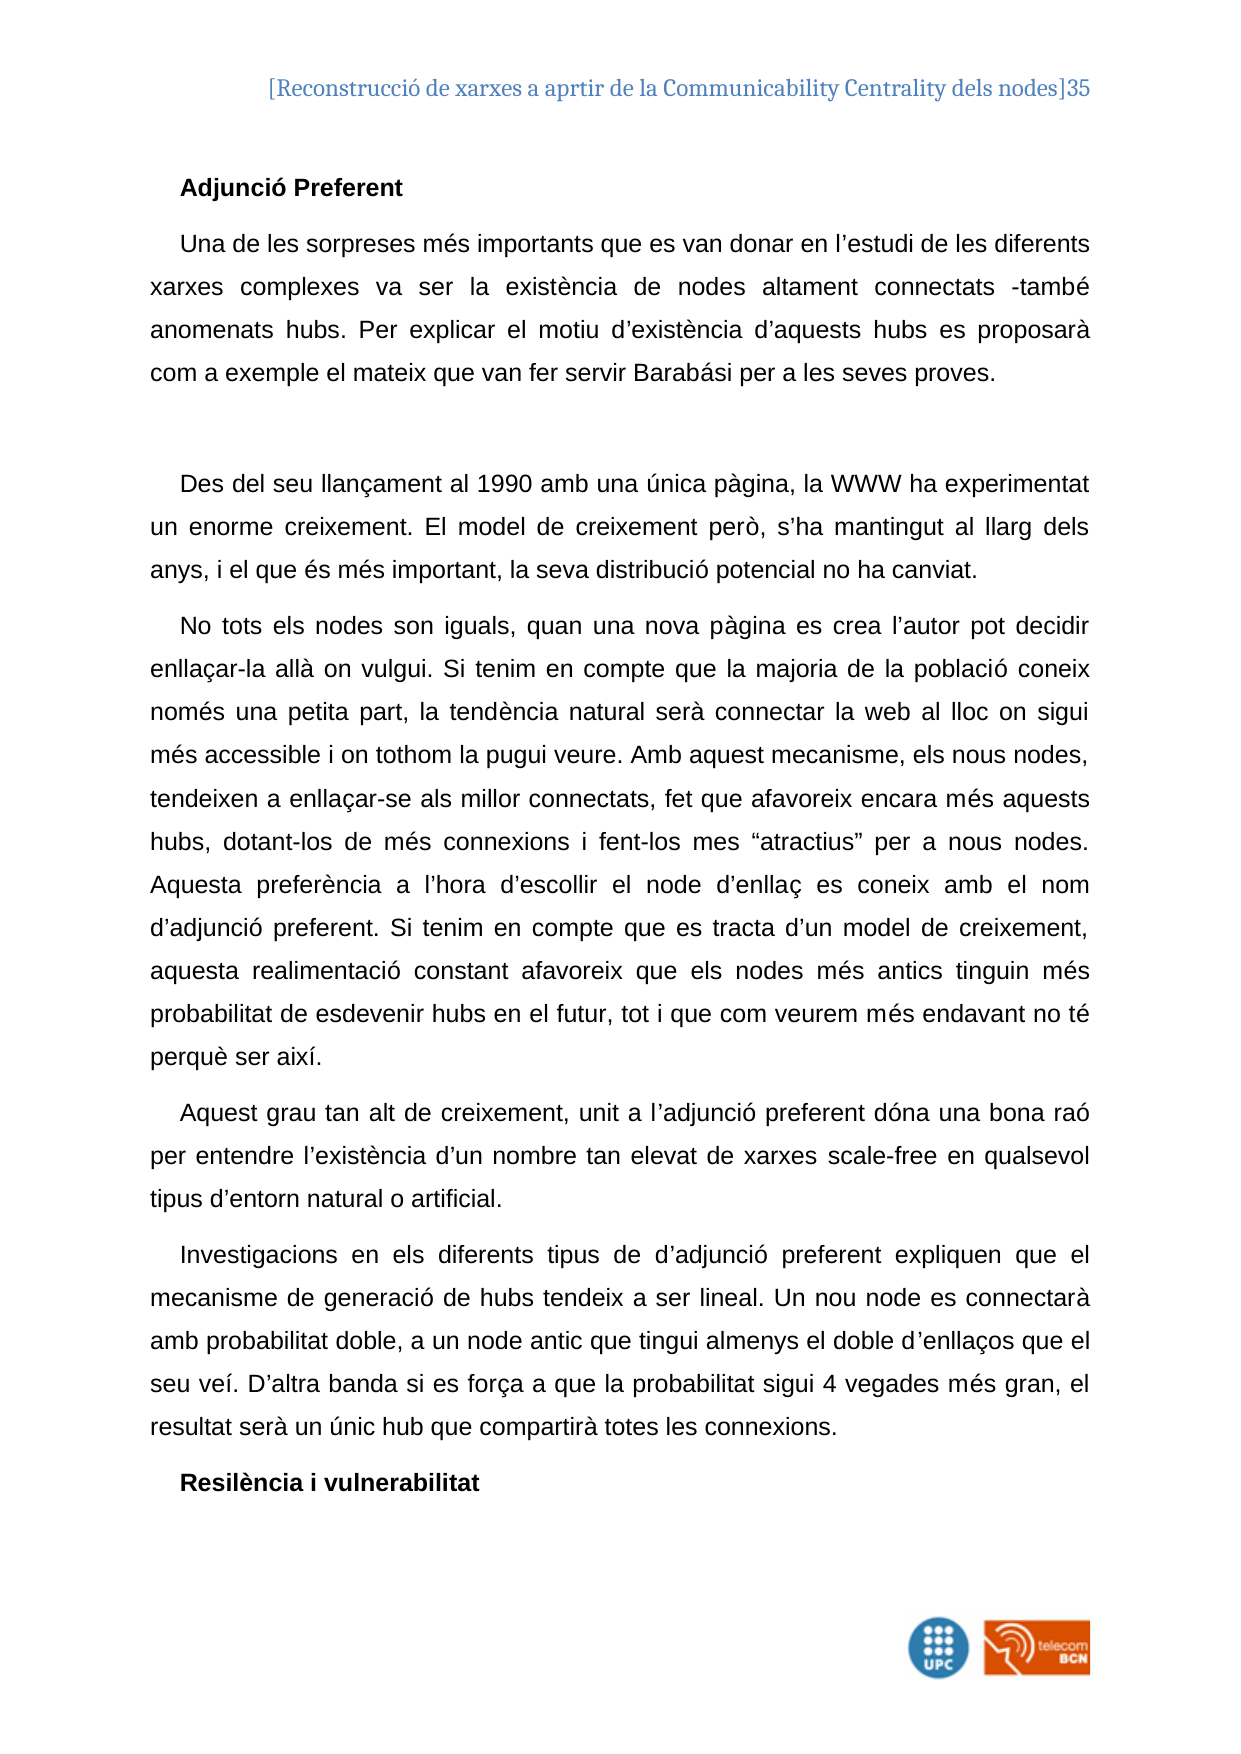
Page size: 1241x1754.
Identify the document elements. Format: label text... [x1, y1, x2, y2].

text Adjunció Preferent [150, 173, 1090, 202]
text Aquest grau tan alt de creixement, unit a l’adjunció preferent dóna una bona raó per entendre l’existència d’un nombre tan elevat de xarxes scale-free en qualsevol tipus d’entorn natural o artificial. [150, 1098, 1090, 1213]
text Investigacions en els diferents tipus de d’adjunció preferent expliquen que el mecanisme de generació de hubs tendeix a ser lineal. Un nou node es connectarà amb probabilitat doble, a un node antic que tingui almenys el doble d’enllaços que el seu veí. D’altra banda si es força a que la probabilitat sigui 4 vegades més gran, el resultat serà un únic hub que compartirà totes les connexions. [150, 1240, 1090, 1441]
picture [904, 1614, 1091, 1681]
text No tots els nodes son iguals, quan una nova pàgina es crea l’autor pot decidir enllaçar-la allà on vulgui. Si tenim en compte que la majoria de la població coneix només una petita part, la tendència natural serà connectar la web al lloc on sigui més accessible i on tothom la pugui veure. Amb aquest mecanisme, els nous nodes, tendeixen a enllaçar-se als millor connectats, fet que afavoreix encara més aquests hubs, dotant-los de més connexions i fent-los mes “atractius” per a nous nodes. Aquesta preferència a l’hora d’escollir el node d’enllaç es coneix amb el nom d’adjunció preferent. Si tenim en compte que es tracta d’un model de creixement, aquesta realimentació constant afavoreix que els nodes més antics tinguin més probabilitat de esdevenir hubs en el futur, tot i que com veurem més endavant no té perquè ser així. [150, 611, 1090, 1071]
text Des del seu llançament al 1990 amb una única pàgina, la WWW ha experimentat un enorme creixement. El model de creixement però, s’ha mantingut al llarg dels anys, i el que és més important, la seva distribució potencial no ha canviat. [150, 469, 1090, 584]
text Resilència i vulnerabilitat [150, 1468, 1090, 1497]
text Una de les sorpreses més importants que es van donar en l’estudi de les diferents xarxes complexes va ser la existència de nodes altament connectats -també anomenats hubs. Per explicar el motiu d’existència d’aquests hubs es proposarà com a exemple el mateix que van fer servir Barabási per a les seves proves. [150, 228, 1090, 387]
